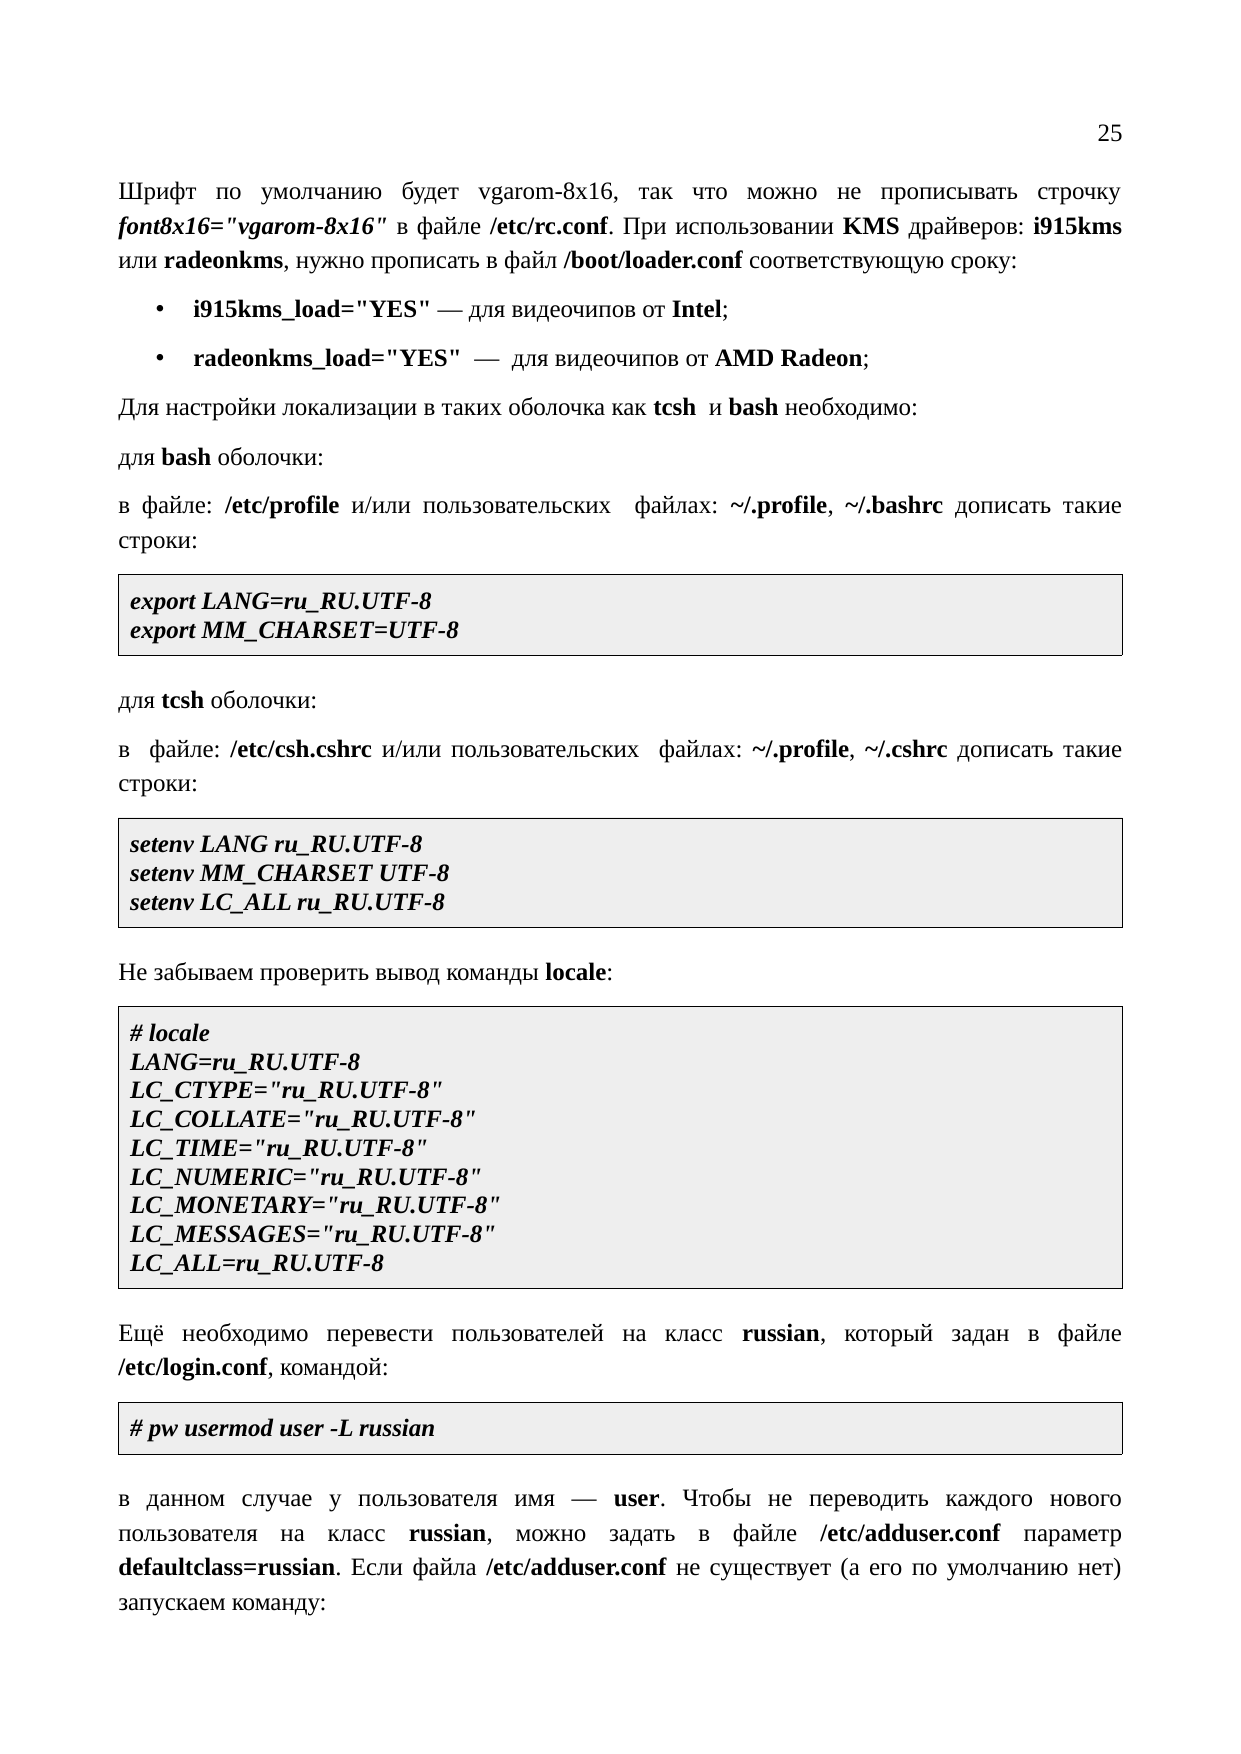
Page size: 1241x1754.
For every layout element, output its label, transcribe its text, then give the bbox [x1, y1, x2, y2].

text LC_TIME="ru_RU.UTF-8" [119, 1121, 1122, 1150]
text # pw usermod user -L russian [119, 1403, 1122, 1454]
text setenv MM_CHARSET UTF-8 [119, 846, 1122, 875]
text setenv LANG ru_RU.UTF-8 [119, 819, 1122, 846]
text LC_MONETARY="ru_RU.UTF-8" [119, 1178, 1122, 1207]
text LC_COLLATE="ru_RU.UTF-8" [119, 1092, 1122, 1121]
text LANG=ru_RU.UTF-8 [119, 1035, 1122, 1063]
text Шрифт по умолчанию будет vgarom-8x16, так что можно не прописывать строчку font8x16="vgarom-8x16" в файле /etc/rc.conf. При использовании KMS драйверов: i915kms или radeonkms, нужно прописать в файл /boot/loader.conf соответствующую сроку: [118, 176, 1122, 274]
text export MM_CHARSET=UTF-8 [119, 603, 1122, 655]
text # locale [119, 1007, 1122, 1035]
list i915kms_load="YES" — для видеочипов от Intel; [156, 294, 1122, 323]
text для bash оболочки: [118, 442, 1122, 470]
text Ещё необходимо перевести пользователей на класс russian, который задан в файле /etc/login.conf, командой: [118, 1318, 1122, 1381]
text LC_ALL=ru_RU.UTF-8 [119, 1236, 1122, 1288]
text LC_NUMERIC="ru_RU.UTF-8" [119, 1150, 1122, 1178]
text для tcsh оболочки: [118, 685, 1122, 714]
text setenv LC_ALL ru_RU.UTF-8 [119, 875, 1122, 927]
text в файле: /etc/profile и/или пользовательских файлах: ~/.profile, ~/.bashrc дописать такие строки: [118, 491, 1122, 554]
text в файле: /etc/csh.cshrc и/или пользовательских файлах: ~/.profile, ~/.cshrc дописать такие строки: [118, 734, 1122, 797]
text Не забываем проверить вывод команды locale: [118, 957, 1122, 986]
list radeonkms_load="YES" — для видеочипов от AMD Radeon; [156, 343, 1122, 372]
text LC_MESSAGES="ru_RU.UTF-8" [119, 1207, 1122, 1236]
text LC_CTYPE="ru_RU.UTF-8" [119, 1063, 1122, 1092]
text export LANG=ru_RU.UTF-8 [119, 575, 1122, 603]
text Для настройки локализации в таких оболочка как tcsh и bash необходимо: [118, 392, 1122, 421]
text в данном случае у пользователя имя — user. Чтобы не переводить каждого нового пользователя на класс russian, можно задать в файле /etc/adduser.conf параметр defaultclass=russian. Если файла /etc/adduser.conf не существует (а его по умолчанию нет) запускаем команду: [118, 1483, 1122, 1616]
